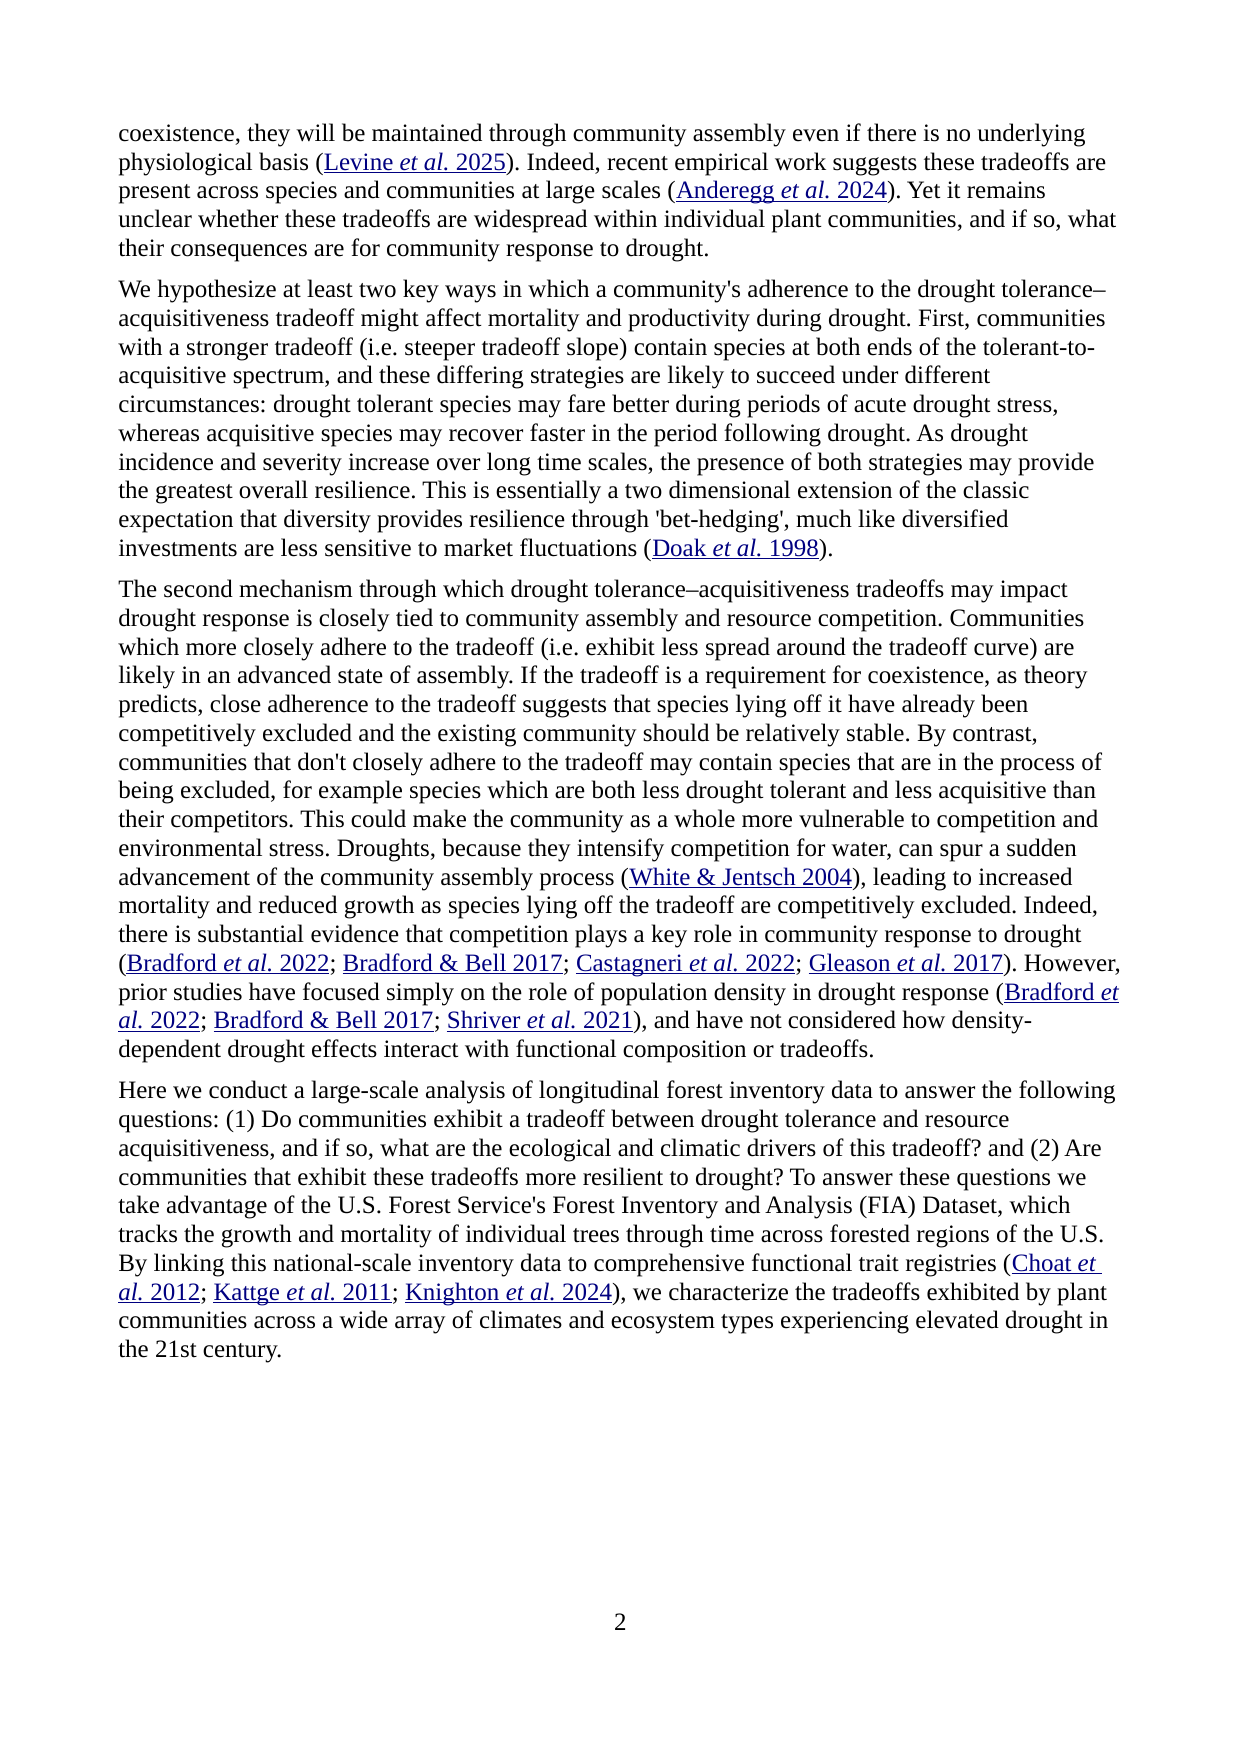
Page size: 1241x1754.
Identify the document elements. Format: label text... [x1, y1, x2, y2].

text The second mechanism through which drought tolerance–acquisitiveness tradeoffs may impact drought response is closely tied to community assembly and resource competition. Communities which more closely adhere to the tradeoff (i.e. exhibit less spread around the tradeoff curve) are likely in an advanced state of assembly. If the tradeoff is a requirement for coexistence, as theory predicts, close adherence to the tradeoff suggests that species lying off it have already been competitively excluded and the existing community should be relatively stable. By contrast, communities that don't closely adhere to the tradeoff may contain species that are in the process of being excluded, for example species which are both less drought tolerant and less acquisitive than their competitors. This could make the community as a whole more vulnerable to competition and environmental stress. Droughts, because they intensify competition for water, can spur a sudden advancement of the community assembly process (White & Jentsch 2004), leading to increased mortality and reduced growth as species lying off the tradeoff are competitively excluded. Indeed, there is substantial evidence that competition plays a key role in community response to drought (Bradford et al. 2022; Bradford & Bell 2017; Castagneri et al. 2022; Gleason et al. 2017). However, prior studies have focused simply on the role of population density in drought response (Bradford et al. 2022; Bradford & Bell 2017; Shriver et al. 2021), and have not considered how density-dependent drought effects interact with functional composition or tradeoffs. [118, 574, 1122, 1063]
text Here we conduct a large-scale analysis of longitudinal forest inventory data to answer the following questions: (1) Do communities exhibit a tradeoff between drought tolerance and resource acquisitiveness, and if so, what are the ecological and climatic drivers of this tradeoff? and (2) Are communities that exhibit these tradeoffs more resilient to drought? To answer these questions we take advantage of the U.S. Forest Service's Forest Inventory and Analysis (FIA) Dataset, which tracks the growth and mortality of individual trees through time across forested regions of the U.S. By linking this national-scale inventory data to comprehensive functional trait registries (Choat et al. 2012; Kattge et al. 2011; Knighton et al. 2024), we characterize the tradeoffs exhibited by plant communities across a wide array of climates and ecosystem types experiencing elevated drought in the 21st century. [118, 1076, 1122, 1363]
text coexistence, they will be maintained through community assembly even if there is no underlying physiological basis (Levine et al. 2025). Indeed, recent empirical work suggests these tradeoffs are present across species and communities at large scales (Anderegg et al. 2024). Yet it remains unclear whether these tradeoffs are widespread within individual plant communities, and if so, what their consequences are for community response to drought. [118, 118, 1122, 262]
text We hypothesize at least two key ways in which a community's adherence to the drought tolerance–acquisitiveness tradeoff might affect mortality and productivity during drought. First, communities with a stronger tradeoff (i.e. steeper tradeoff slope) contain species at both ends of the tolerant-to-acquisitive spectrum, and these differing strategies are likely to succeed under different circumstances: drought tolerant species may fare better during periods of acute drought stress, whereas acquisitive species may recover faster in the period following drought. As drought incidence and severity increase over long time scales, the presence of both strategies may provide the greatest overall resilience. This is essentially a two dimensional extension of the classic expectation that diversity provides resilience through 'bet-hedging', much like diversified investments are less sensitive to market fluctuations (Doak et al. 1998). [118, 274, 1122, 562]
